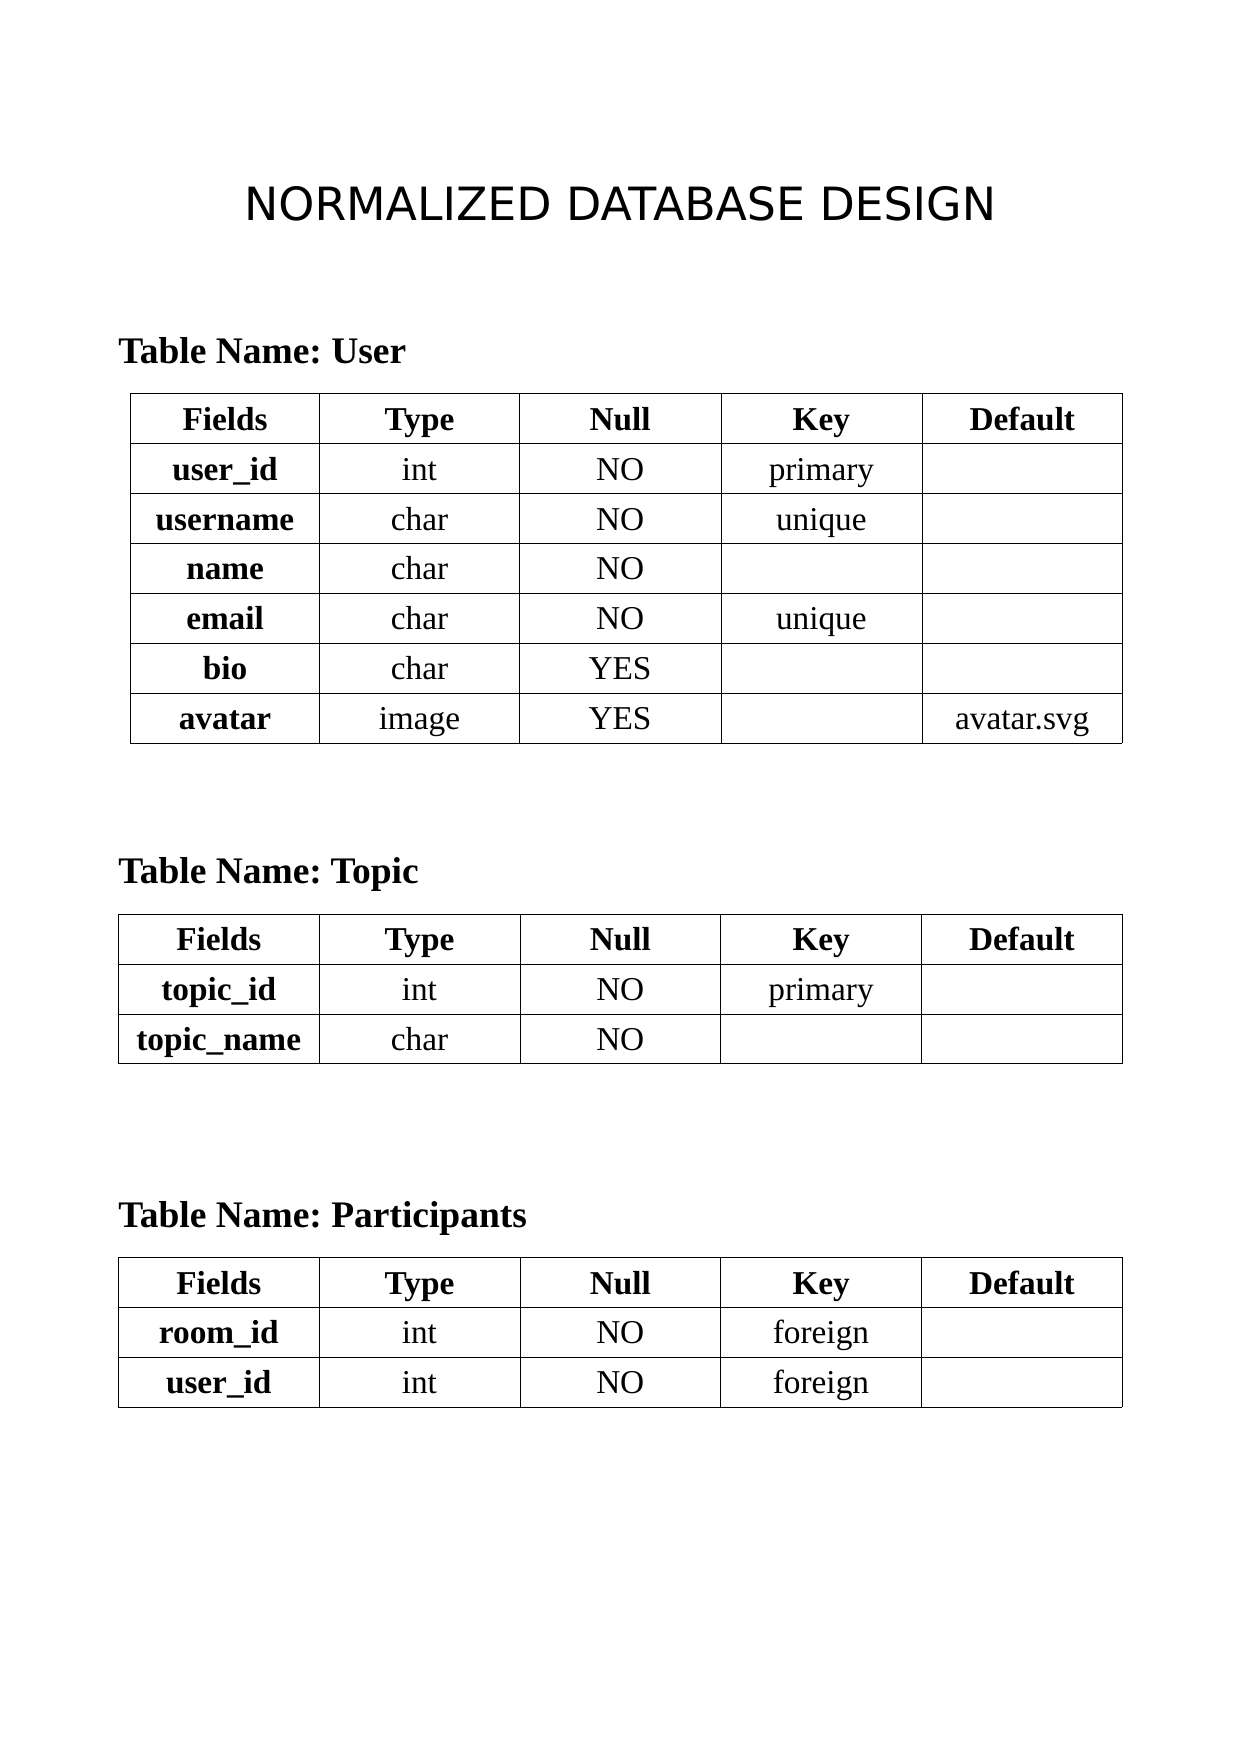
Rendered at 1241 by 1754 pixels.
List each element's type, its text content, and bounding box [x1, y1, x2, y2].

table_cell bio [131, 644, 319, 692]
table_cell int [320, 1358, 520, 1407]
table_cell unique [722, 494, 922, 543]
table_cell [922, 1358, 1122, 1407]
table_cell primary [721, 965, 921, 1013]
table_cell NO [521, 1358, 720, 1407]
table_cell [922, 1015, 1122, 1063]
table_header Fields [131, 394, 319, 443]
table_cell [923, 544, 1122, 593]
table_cell username [131, 494, 319, 543]
table_cell int [320, 1308, 520, 1357]
table_cell [721, 1015, 921, 1063]
table_cell char [320, 494, 519, 543]
table_cell primary [722, 444, 922, 493]
table_header Default [923, 394, 1122, 443]
table_cell char [320, 1015, 520, 1063]
table_header Fields [119, 1258, 319, 1307]
table_cell YES [520, 694, 721, 742]
table_cell NO [521, 1015, 720, 1063]
table_cell NO [520, 544, 721, 593]
text Table Name: Topic [118, 849, 1122, 892]
text Table Name: User [118, 329, 1122, 372]
table_header Type [320, 1258, 520, 1307]
table_cell [722, 694, 922, 742]
table_cell [722, 544, 922, 593]
table_cell unique [722, 594, 922, 643]
text Table Name: Participants [118, 1192, 1122, 1236]
table_cell NO [520, 594, 721, 643]
table_cell foreign [721, 1358, 921, 1407]
table_cell avatar.svg [923, 694, 1122, 742]
table_header Key [722, 394, 922, 443]
table_cell YES [520, 644, 721, 692]
table_cell [922, 965, 1122, 1013]
table_cell int [320, 444, 519, 493]
table_header Null [520, 394, 721, 443]
table_cell char [320, 644, 519, 692]
table_cell NO [520, 494, 721, 543]
table_cell NO [521, 1308, 720, 1357]
table_cell [722, 644, 922, 692]
table_cell NO [521, 965, 720, 1013]
table_header Null [521, 915, 720, 963]
table_cell NO [520, 444, 721, 493]
table_header Type [320, 915, 520, 963]
table_cell topic_name [119, 1015, 319, 1063]
table_cell name [131, 544, 319, 593]
table_cell user_id [119, 1358, 319, 1407]
table_cell char [320, 544, 519, 593]
table_cell int [320, 965, 520, 1013]
table_cell image [320, 694, 519, 742]
table_header Fields [119, 915, 319, 963]
table_cell [922, 1308, 1122, 1357]
table_header Null [521, 1258, 720, 1307]
table_header Default [922, 1258, 1122, 1307]
table_header Type [320, 394, 519, 443]
table_header Key [721, 1258, 921, 1307]
table_cell [923, 594, 1122, 643]
table_cell [923, 494, 1122, 543]
table_cell char [320, 594, 519, 643]
table_cell topic_id [119, 965, 319, 1013]
table_cell room_id [119, 1308, 319, 1357]
table_header Default [922, 915, 1122, 963]
table_header Key [721, 915, 921, 963]
table_cell [923, 444, 1122, 493]
table_cell user_id [131, 444, 319, 493]
table_cell [923, 644, 1122, 692]
table_cell avatar [131, 694, 319, 742]
table_cell foreign [721, 1308, 921, 1357]
text NORMALIZED DATABASE DESIGN [118, 177, 1122, 231]
table_cell email [131, 594, 319, 643]
